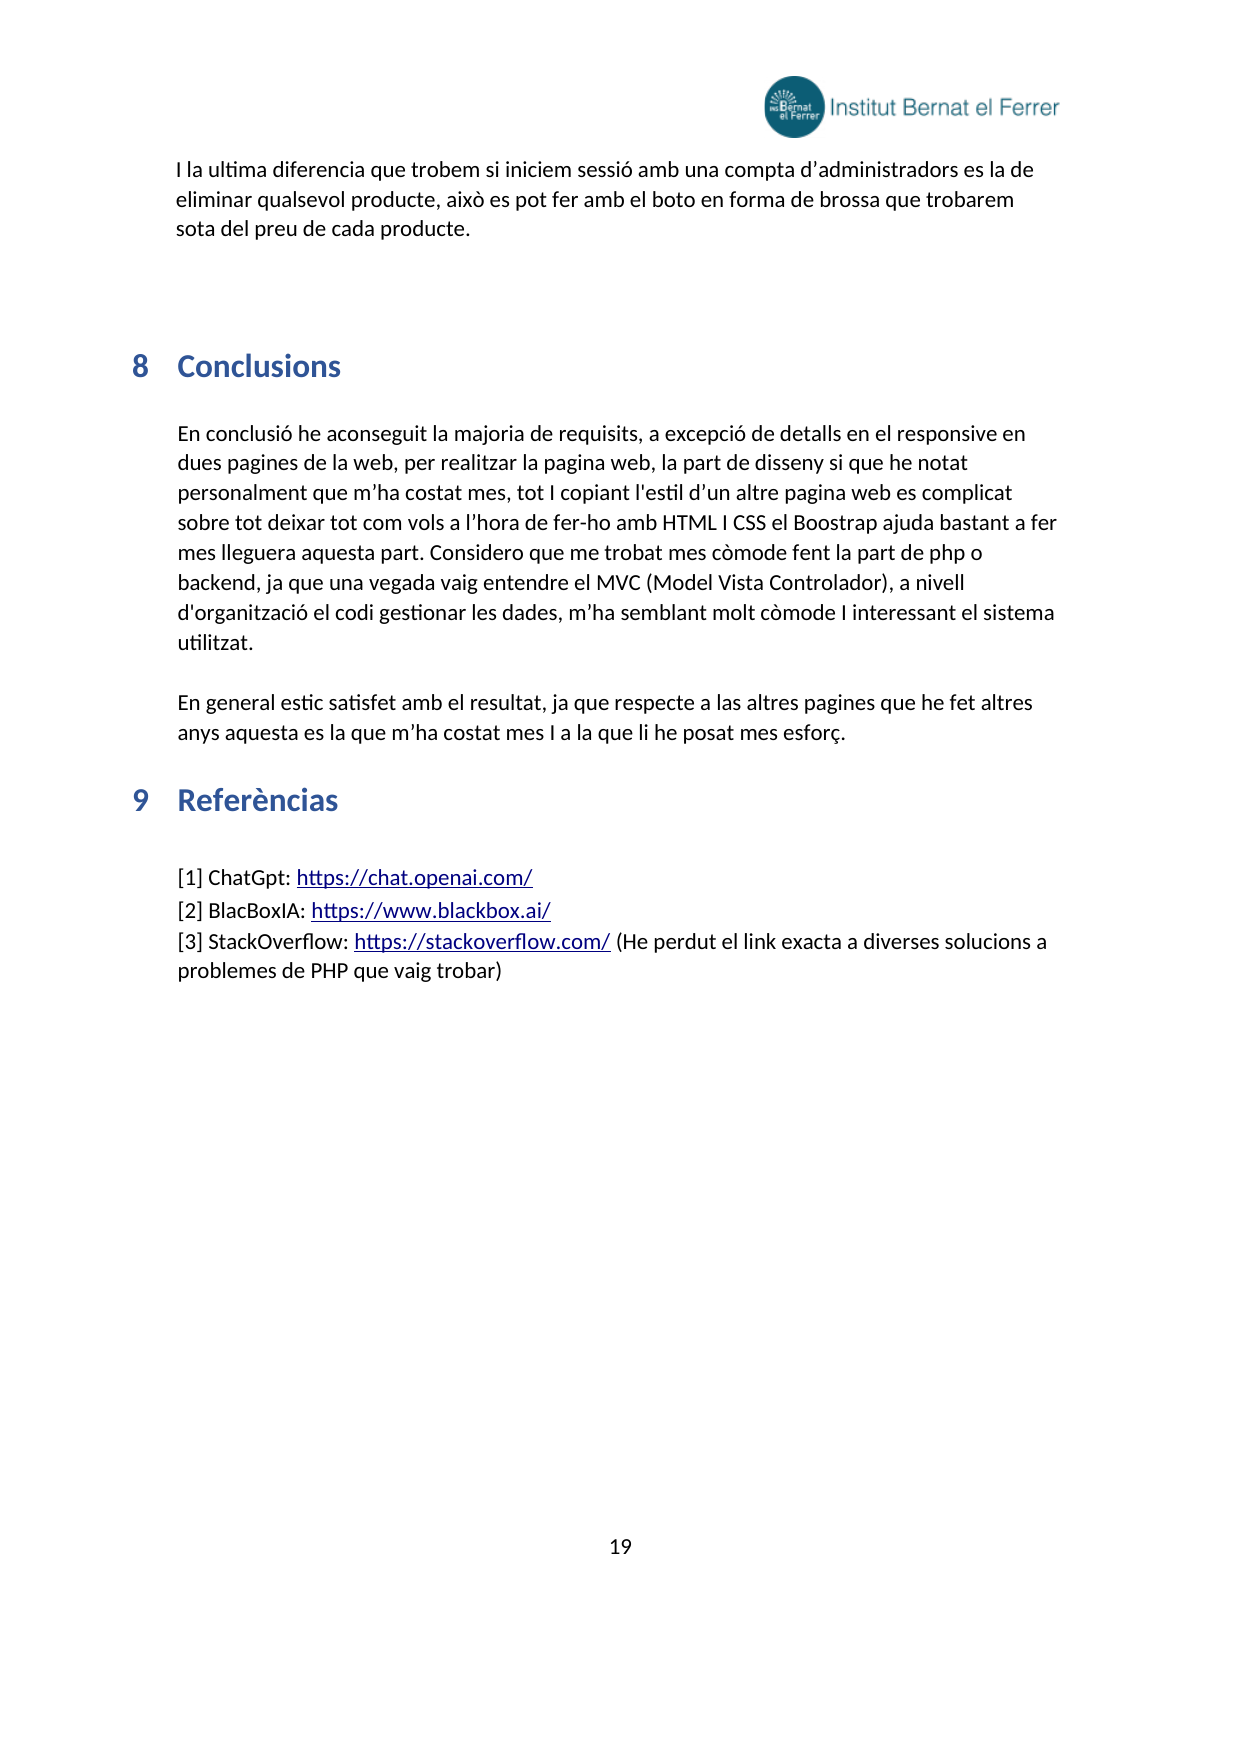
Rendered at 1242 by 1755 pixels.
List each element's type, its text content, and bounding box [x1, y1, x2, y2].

text I la ultima diferencia que trobem si iniciem sessió amb una compta d’administradors es la de eliminar qualsevol producte, això es pot fer amb el boto en forma de brossa que trobarem sota del preu de cada producte. [176, 155, 1059, 242]
list En general estic satisfet amb el resultat, ja que respecte a las altres pagines que he fet altres anys aquesta es la que m’ha costat mes I a la que li he posat mes esforç. [132, 688, 1062, 746]
text [3] StackOverflow: https://stackoverflow.com/ (He perdut el link exacta a diverses solucions a problemes de PHP que vaig trobar) [132, 927, 1062, 985]
text [2] BlacBoxIA: https://www.blackbox.ai/ [132, 897, 1062, 924]
list Referèncias [132, 779, 1062, 819]
list Conclusions [132, 344, 1062, 385]
text [1] ChatGpt: https://chat.openai.com/ [132, 853, 1062, 893]
list En conclusió he aconseguit la majoria de requisits, a excepció de detalls en el responsive en dues pagines de la web, per realitzar la pagina web, la part de disseny si que he notat personalment que m’ha costat mes, tot I copiant l'estil d’un altre pagina web es complicat sobre tot deixar tot com vols a l’hora de fer-ho amb HTML I CSS el Boostrap ajuda bastant a fer mes lleguera aquesta part. Considero que me trobat mes còmode fent la part de php o backend, ja que una vegada vaig entendre el MVC (Model Vista Controlador), a nivell d'organització el codi gestionar les dades, m’ha semblant molt còmode I interessant el sistema utilitzat. [132, 419, 1062, 656]
picture [764, 76, 1060, 138]
